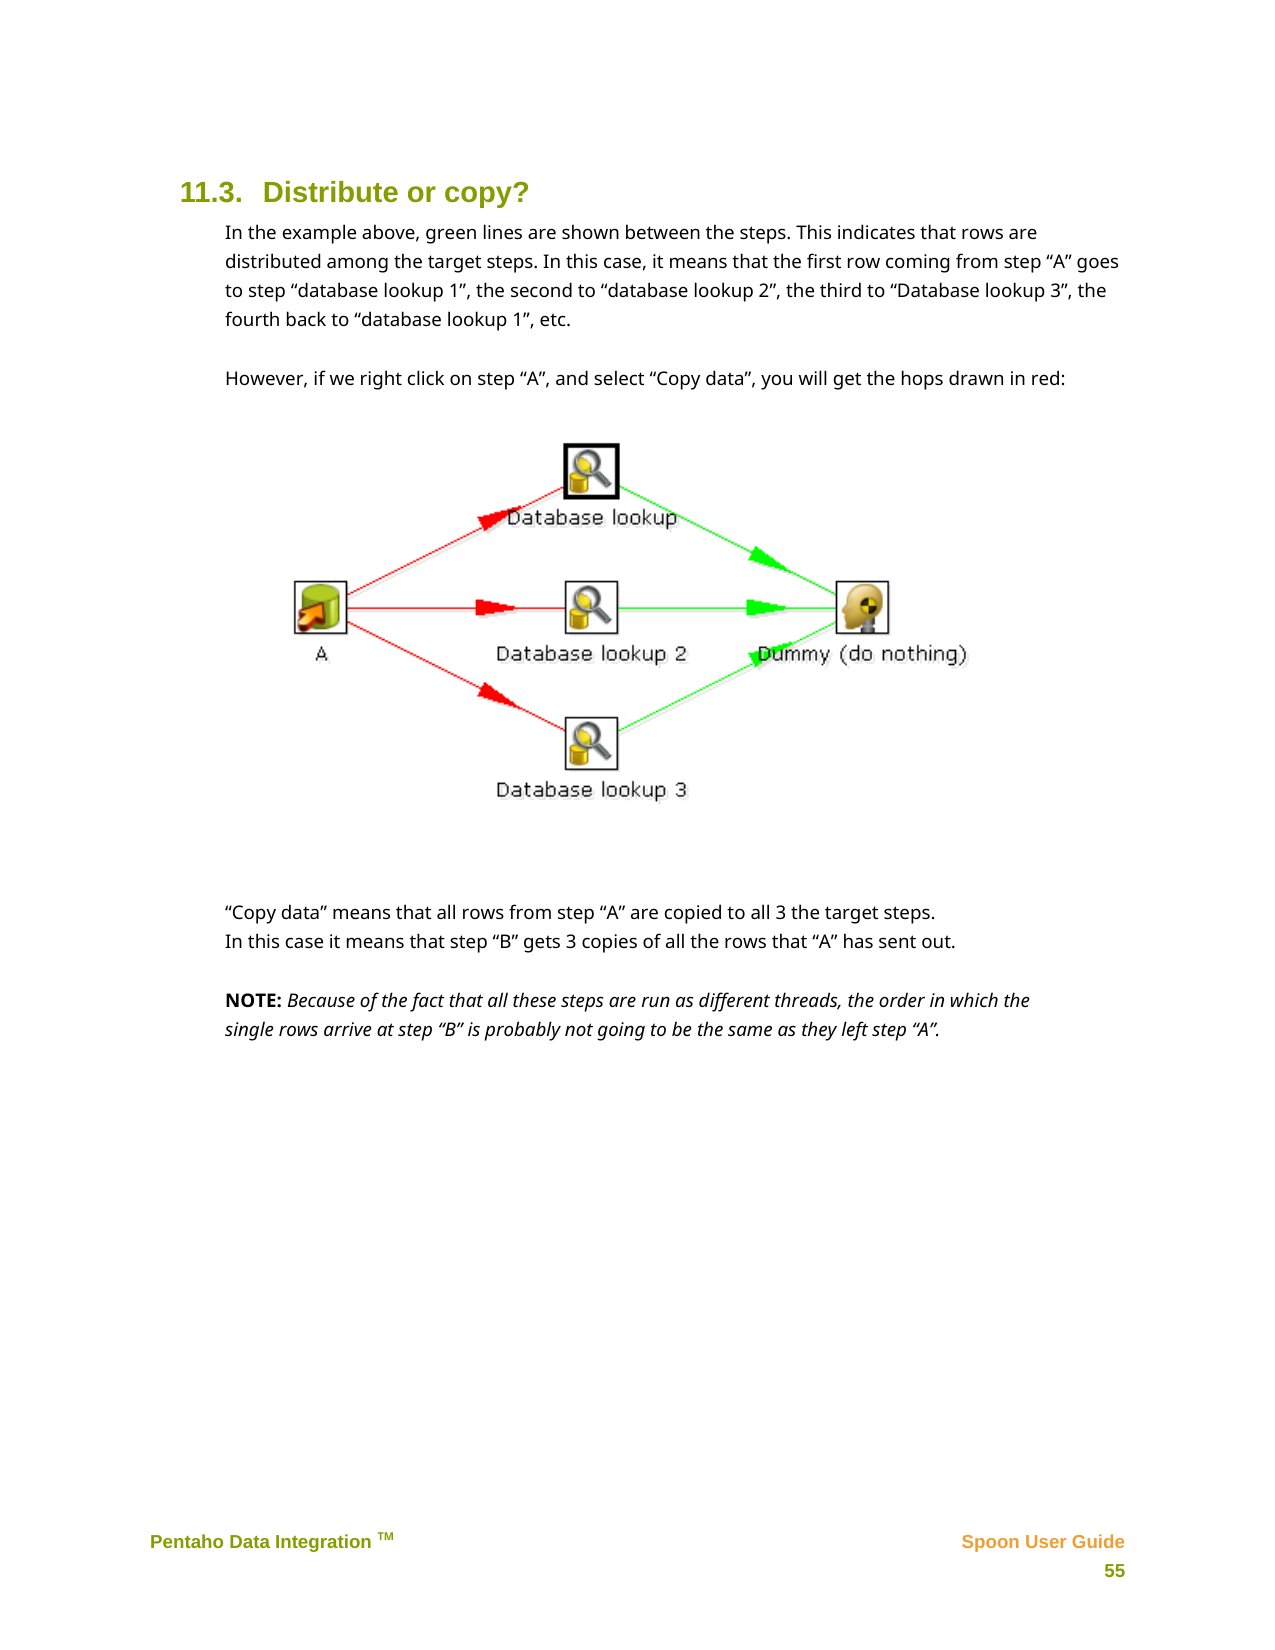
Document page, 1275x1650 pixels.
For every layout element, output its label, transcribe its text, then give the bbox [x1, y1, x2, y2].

picture [274, 420, 990, 822]
text In this case it means that step “B” gets 3 copies of all the rows that “A” has sent out. [225, 926, 1125, 955]
text NOTE: Because of the fact that all these steps are run as different threads, the order in which the [225, 984, 1125, 1013]
text In the example above, green lines are shown between the steps. This indicates that rows are distributed among the target steps. In this case, it means that the first row coming from step “A” goes to step “database lookup 1”, the second to “database lookup 2”, the third to “Database lookup 3”, the fourth back to “database lookup 1”, etc. [225, 216, 1125, 333]
text “Copy data” means that all rows from step “A” are copied to all 3 the target steps. [225, 896, 1125, 926]
text single rows arrive at step “B” is probably not going to be the same as they left step “A”. [225, 1013, 1125, 1042]
subtitle Distribute or copy? [179, 175, 1125, 210]
text However, if we right click on step “A”, and select “Copy data”, you will get the hops drawn in red: [225, 362, 1125, 391]
